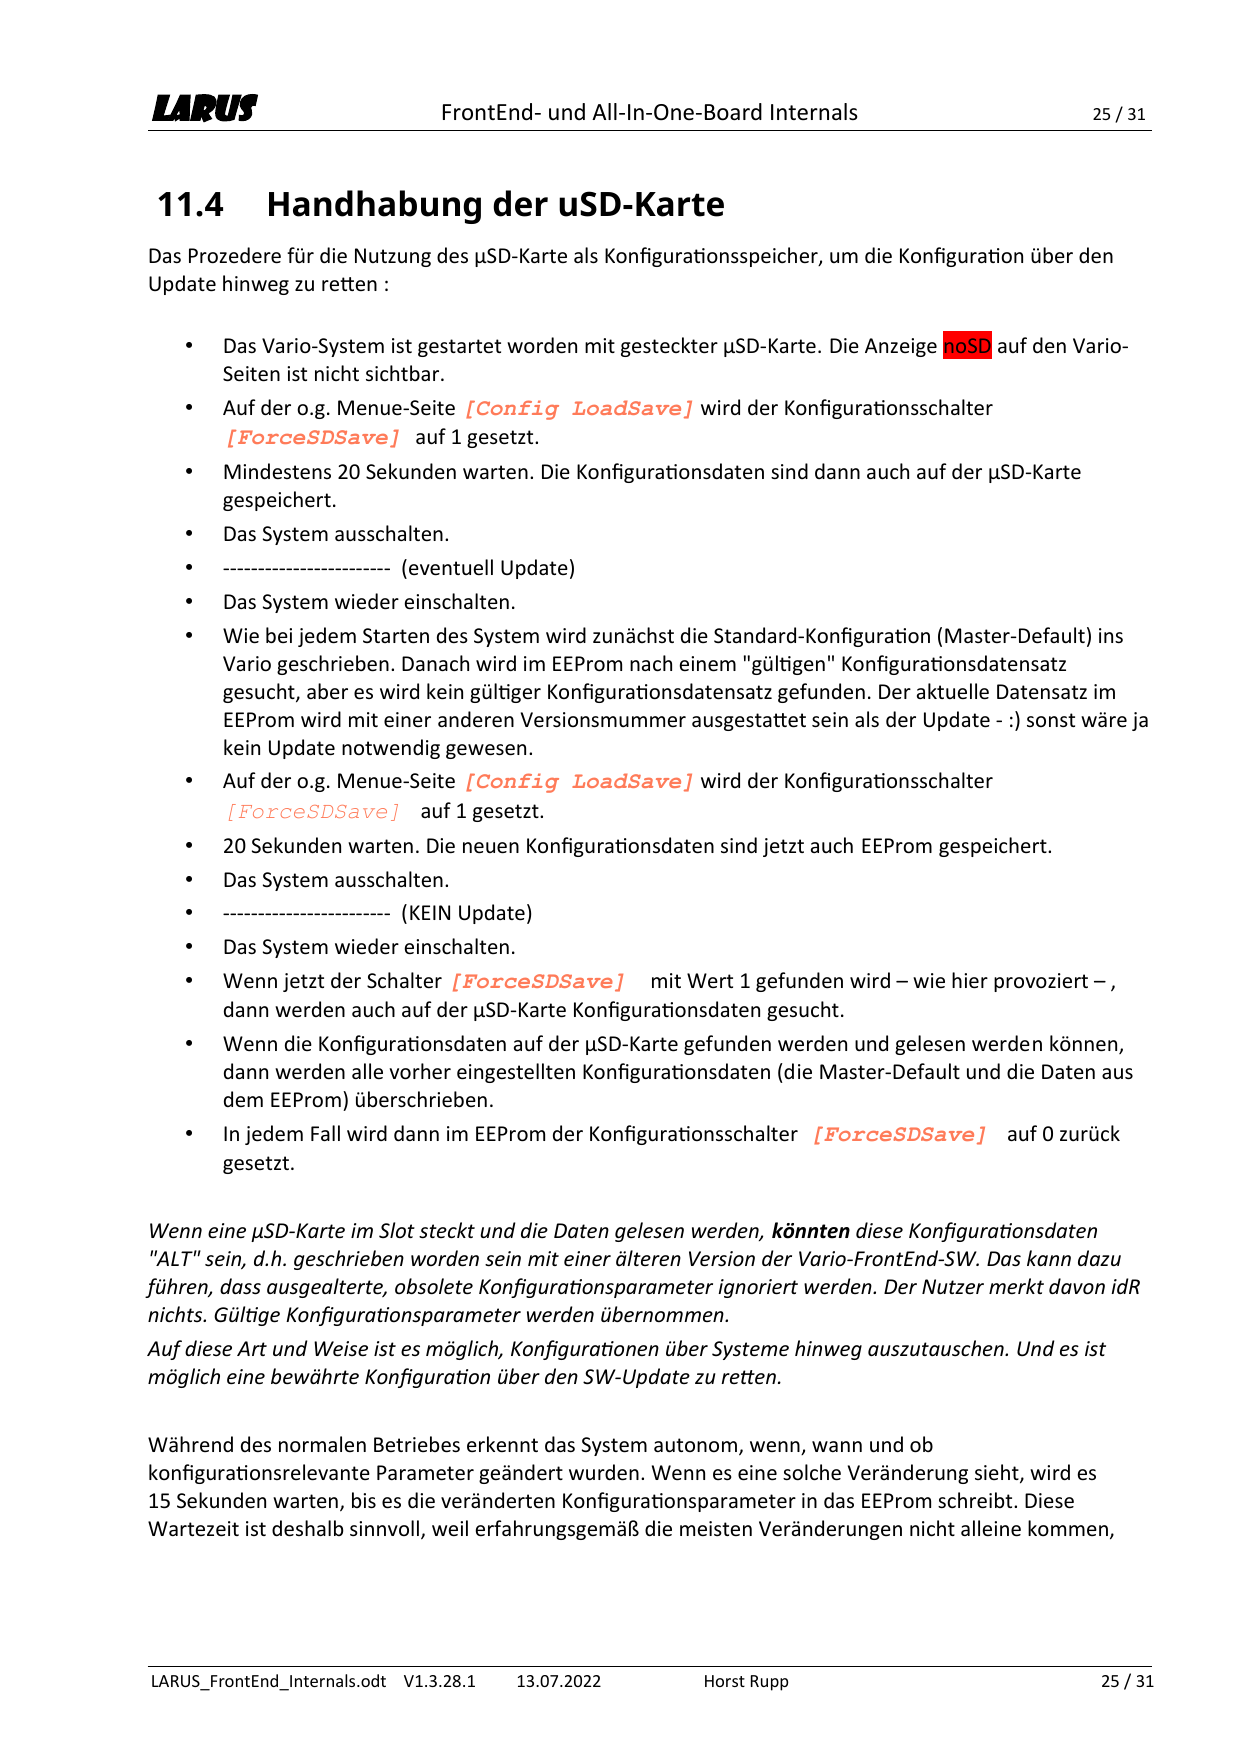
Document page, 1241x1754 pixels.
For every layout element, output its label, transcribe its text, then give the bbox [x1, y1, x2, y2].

list ------------------------ (eventuell Update) [185, 553, 1152, 581]
list Wenn jetzt der Schalter [ForceSDSave] mit Wert 1 gefunden wird – wie hier provoziert – , dann werden auch auf der µSD-Karte Konfigurationsdaten gesucht. [185, 966, 1152, 1023]
list Das System ausschalten. [185, 865, 1152, 893]
list Wenn die Konfigurationsdaten auf der µSD-Karte gefunden werden und gelesen werden können, dann werden alle vorher eingestellten Konfigurationsdaten (die Master-Default und die Daten aus dem EEProm) überschrieben. [185, 1029, 1152, 1113]
list ------------------------ (KEIN Update) [185, 898, 1152, 927]
list Mindestens 20 Sekunden warten. Die Konfigurationsdaten sind dann auch auf der µSD-Karte gespeichert. [185, 457, 1152, 513]
list Das System wieder einschalten. [185, 587, 1152, 615]
text Auf diese Art und Weise ist es möglich, Konfigurationen über Systeme hinweg auszutauschen. Und es ist möglich eine bewährte Konfiguration über den SW-Update zu retten. [148, 1334, 1152, 1390]
list In jedem Fall wird dann im EEProm der Konfigurationsschalter [ForceSDSave] auf 0 zurück gesetzt. [185, 1119, 1152, 1176]
list Das System wieder einschalten. [185, 932, 1152, 960]
list Auf der o.g. Menue-Seite [Config LoadSave] wird der Konfigurationsschalter [ForceSDSave] auf 1 gesetzt. [185, 767, 1152, 825]
subtitle Handhabung der uSD-Karte [148, 168, 1152, 226]
list 20 Sekunden warten. Die neuen Konfigurationsdaten sind jetzt auch EEProm gespeichert. [185, 831, 1152, 859]
text Das Prozedere für die Nutzung des µSD-Karte als Konfigurationsspeicher, um die Konfiguration über den Update hinweg zu retten : [148, 241, 1152, 325]
text Während des normalen Betriebes erkennt das System autonom, wenn, wann und ob konfigurationsrelevante Parameter geändert wurden. Wenn es eine solche Veränderung sieht, wird es 15 Sekunden warten, bis es die veränderten Konfigurationsparameter in das EEProm schreibt. Diese Wartezeit ist deshalb sinnvoll, weil erfahrungsgemäß die meisten Veränderungen nicht alleine kommen, [148, 1430, 1152, 1570]
list Das Vario-System ist gestartet worden mit gesteckter µSD-Karte. Die Anzeige noSD auf den Vario-Seiten ist nicht sichtbar. [185, 331, 1152, 387]
list Das System ausschalten. [185, 519, 1152, 547]
list Auf der o.g. Menue-Seite [Config LoadSave] wird der Konfigurationsschalter [ForceSDSave] auf 1 gesetzt. [185, 393, 1152, 451]
text Wenn eine µSD-Karte im Slot steckt und die Daten gelesen werden, könnten diese Konfigurationsdaten "ALT" sein, d.h. geschrieben worden sein mit einer älteren Version der Vario-FrontEnd-SW. Das kann dazu führen, dass ausgealterte, obsolete Konfigurationsparameter ignoriert werden. Der Nutzer merkt davon idR nichts. Gültige Konfigurationsparameter werden übernommen. [148, 1216, 1152, 1328]
list Wie bei jedem Starten des System wird zunächst die Standard-Konfiguration (Master-Default) ins Vario geschrieben. Danach wird im EEProm nach einem "gültigen" Konfigurationsdatensatz gesucht, aber es wird kein gültiger Konfigurationsdatensatz gefunden. Der aktuelle Datensatz im EEProm wird mit einer anderen Versionsmummer ausgestattet sein als der Update - :) sonst wäre ja kein Update notwendig gewesen. [185, 621, 1152, 761]
